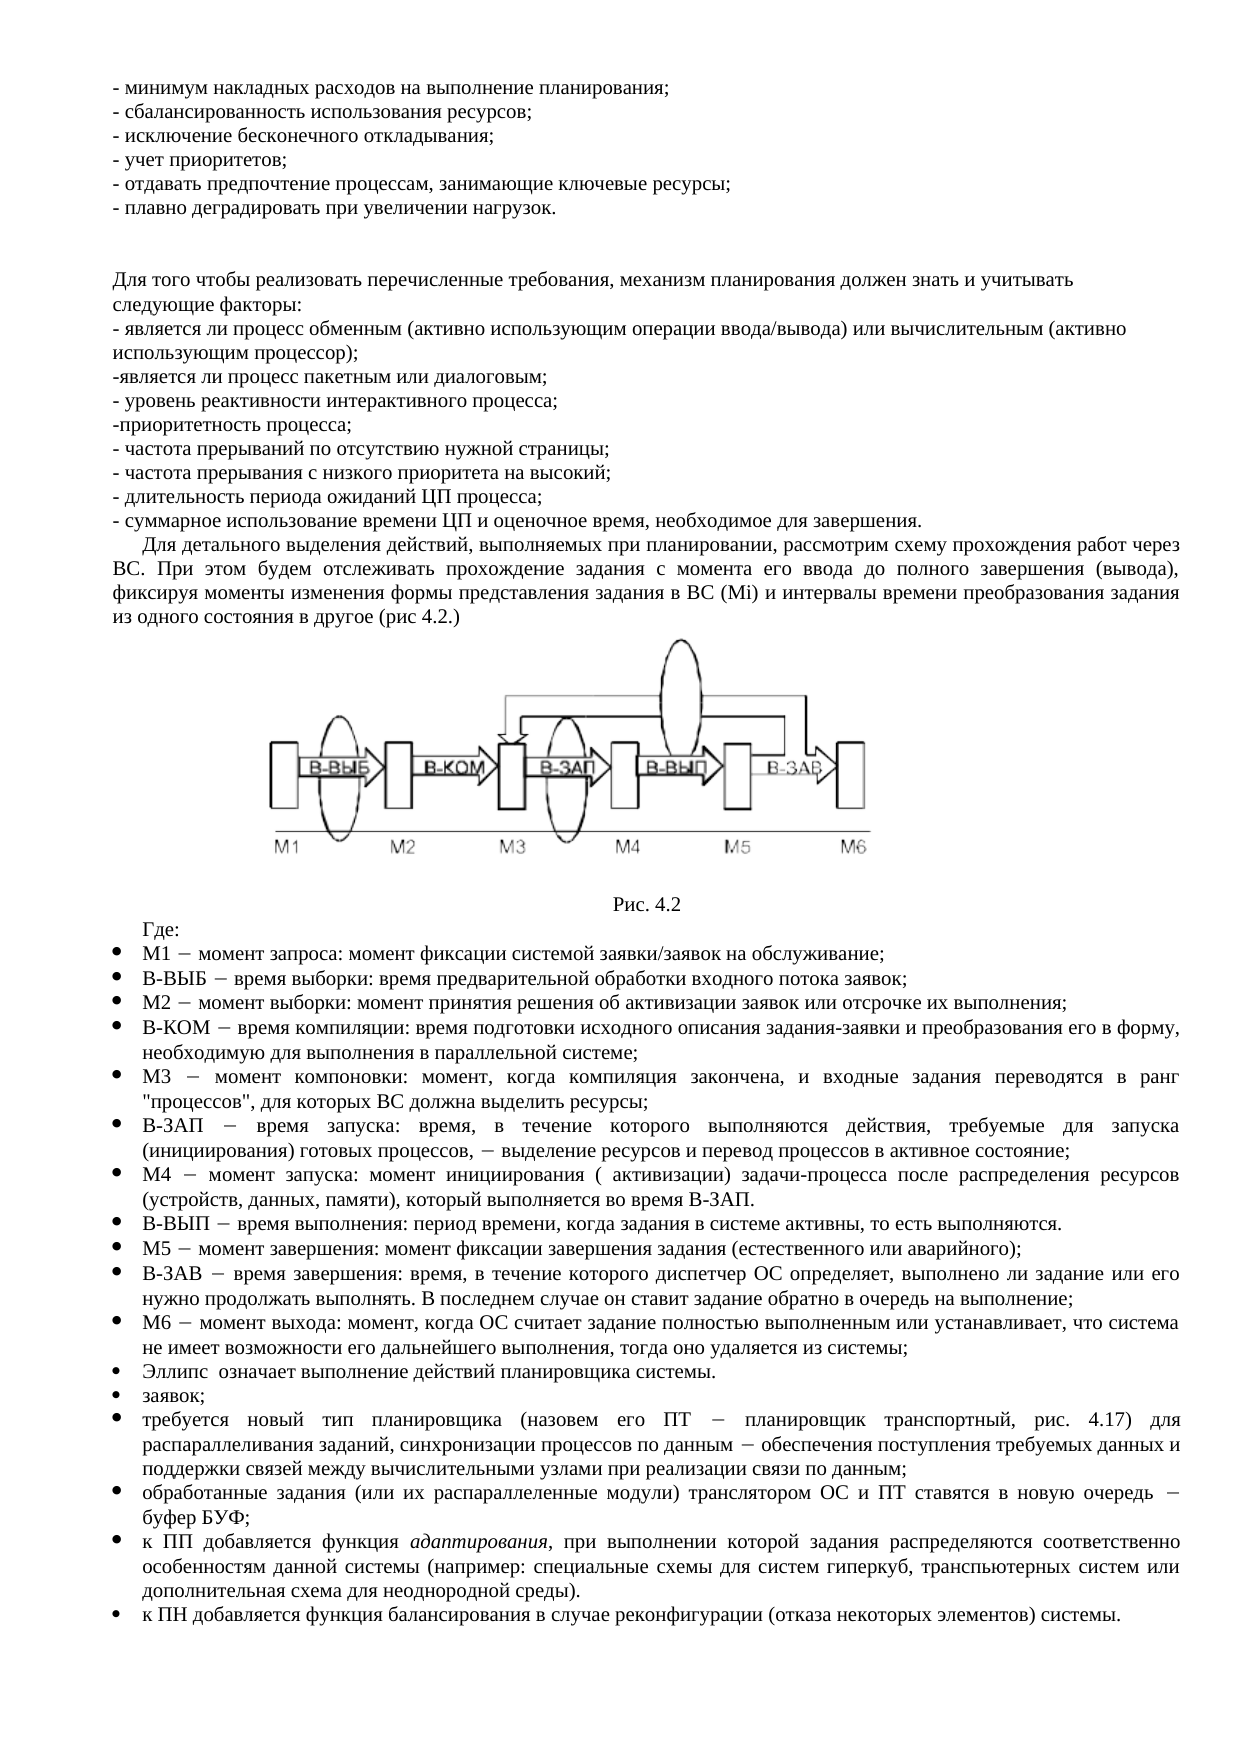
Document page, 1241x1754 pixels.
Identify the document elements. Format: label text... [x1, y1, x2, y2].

list М2  момент выборки: момент принятия решения об активизации заявок или отсрочке их выполнения; [112, 990, 1181, 1015]
text - минимум накладных расходов на выполнение планирования; [112, 75, 1181, 99]
text -приоритетность процесса; [112, 412, 1181, 436]
list М5  момент завершения: момент фиксации завершения задания (естественного или аварийного); [112, 1236, 1181, 1261]
list к ПП добавляется функция адаптирования, при выполнении которой задания распределяются соответственно особенностям данной системы (например: специальные схемы для систем гиперкуб, транспьютерных систем или дополнительная схема для неоднородной среды). [112, 1529, 1181, 1602]
list М4  момент запуска: момент инициирования ( активизации) задачи-процесса после распределения ресурсов (устройств, данных, памяти), который выполняется во время В-ЗАП. [112, 1162, 1181, 1211]
list В-ВЫП  время выполнения: период времени, когда задания в системе активны, то есть выполняются. [112, 1211, 1181, 1236]
text - суммарное использование времени ЦП и оценочное время, необходимое для завершения. [112, 508, 1181, 532]
text - является ли процесс обменным (активно использующим операции ввода/вывода) или вычислительным (активно использующим процессор); [112, 316, 1181, 364]
text -является ли процесс пакетным или диалоговым; [112, 364, 1181, 388]
list обработанные задания (или их распараллеленные модули) транслятором ОС и ПТ ставятся в новую очередь  буфер БУФ; [112, 1480, 1181, 1529]
list В-ЗАП  время запуска: время, в течение которого выполняются действия, требуемые для запуска (инициирования) готовых процессов,  выделение ресурсов и перевод процессов в активное состояние; [112, 1113, 1181, 1162]
text - учет приоритетов; [112, 147, 1181, 171]
text - сбалансированность использования ресурсов; [112, 99, 1181, 123]
text - частота прерываний по отсутствию нужной страницы; [112, 436, 1181, 460]
list М6  момент выхода: момент, когда ОС считает задание полностью выполненным или устанавливает, что система не имеет возможности его дальнейшего выполнения, тогда оно удаляется из системы; [112, 1310, 1181, 1359]
list В-ВЫБ  время выборки: время предварительной обработки входного потока заявок; [112, 965, 1181, 990]
list В-ЗАВ  время завершения: время, в течение которого диспетчер ОС определяет, выполнено ли задание или его нужно продолжать выполнять. В последнем случае он ставит задание обратно в очередь на выполнение; [112, 1261, 1181, 1310]
list требуется новый тип планировщика (назовем его ПТ  планировщик транспортный, рис. 4.17) для распараллеливания заданий, синхронизации процессов по данным  обеспечения поступления требуемых данных и поддержки связей между вычислительными узлами при реализации связи по данным; [112, 1407, 1181, 1480]
text - длительность периода ожиданий ЦП процесса; [112, 484, 1181, 508]
list заявок; [112, 1383, 1181, 1407]
list Эллипс означает выполнение действий планировщика системы. [112, 1359, 1181, 1383]
text - частота прерывания с низкого приоритета на высокий; [112, 460, 1181, 484]
text Рис. 4.2 [112, 892, 1181, 916]
text - отдавать предпочтение процессам, занимающие ключевые ресурсы; [112, 171, 1181, 195]
list М3  момент компоновки: момент, когда компиляция закончена, и входные задания переводятся в ранг "процессов", для которых ВС должна выделить ресурсы; [112, 1064, 1181, 1113]
text Для того чтобы реализовать перечисленные требования, механизм планирования должен знать и учитывать следующие факторы: [112, 267, 1181, 316]
text - уровень реактивности интерактивного процесса; [112, 388, 1181, 412]
text Для детального выделения действий, выполняемых при планировании, рассмотрим схему прохождения работ через ВС. При этом будем отслеживать прохождение задания с момента его ввода до полного завершения (вывода), фиксируя моменты изменения формы представления задания в ВС (Мi) и интервалы времени преобразования задания из одного состояния в другое (рис 4.2.) [112, 532, 1181, 628]
list М1  момент запроса: момент фиксации системой заявки/заявок на обслуживание; [112, 941, 1181, 965]
text - исключение бесконечного откладывания; [112, 123, 1181, 147]
text Где: [112, 916, 1181, 941]
list В-КОМ  время компиляции: время подготовки исходного описания задания-заявки и преобразования его в форму, необходимую для выполнения в параллельной системе; [112, 1015, 1181, 1064]
text - плавно деградировать при увеличении нагрузок. [112, 195, 1181, 219]
list к ПН добавляется функция балансирования в случае реконфигурации (отказа некоторых элементов) системы. [112, 1602, 1181, 1626]
